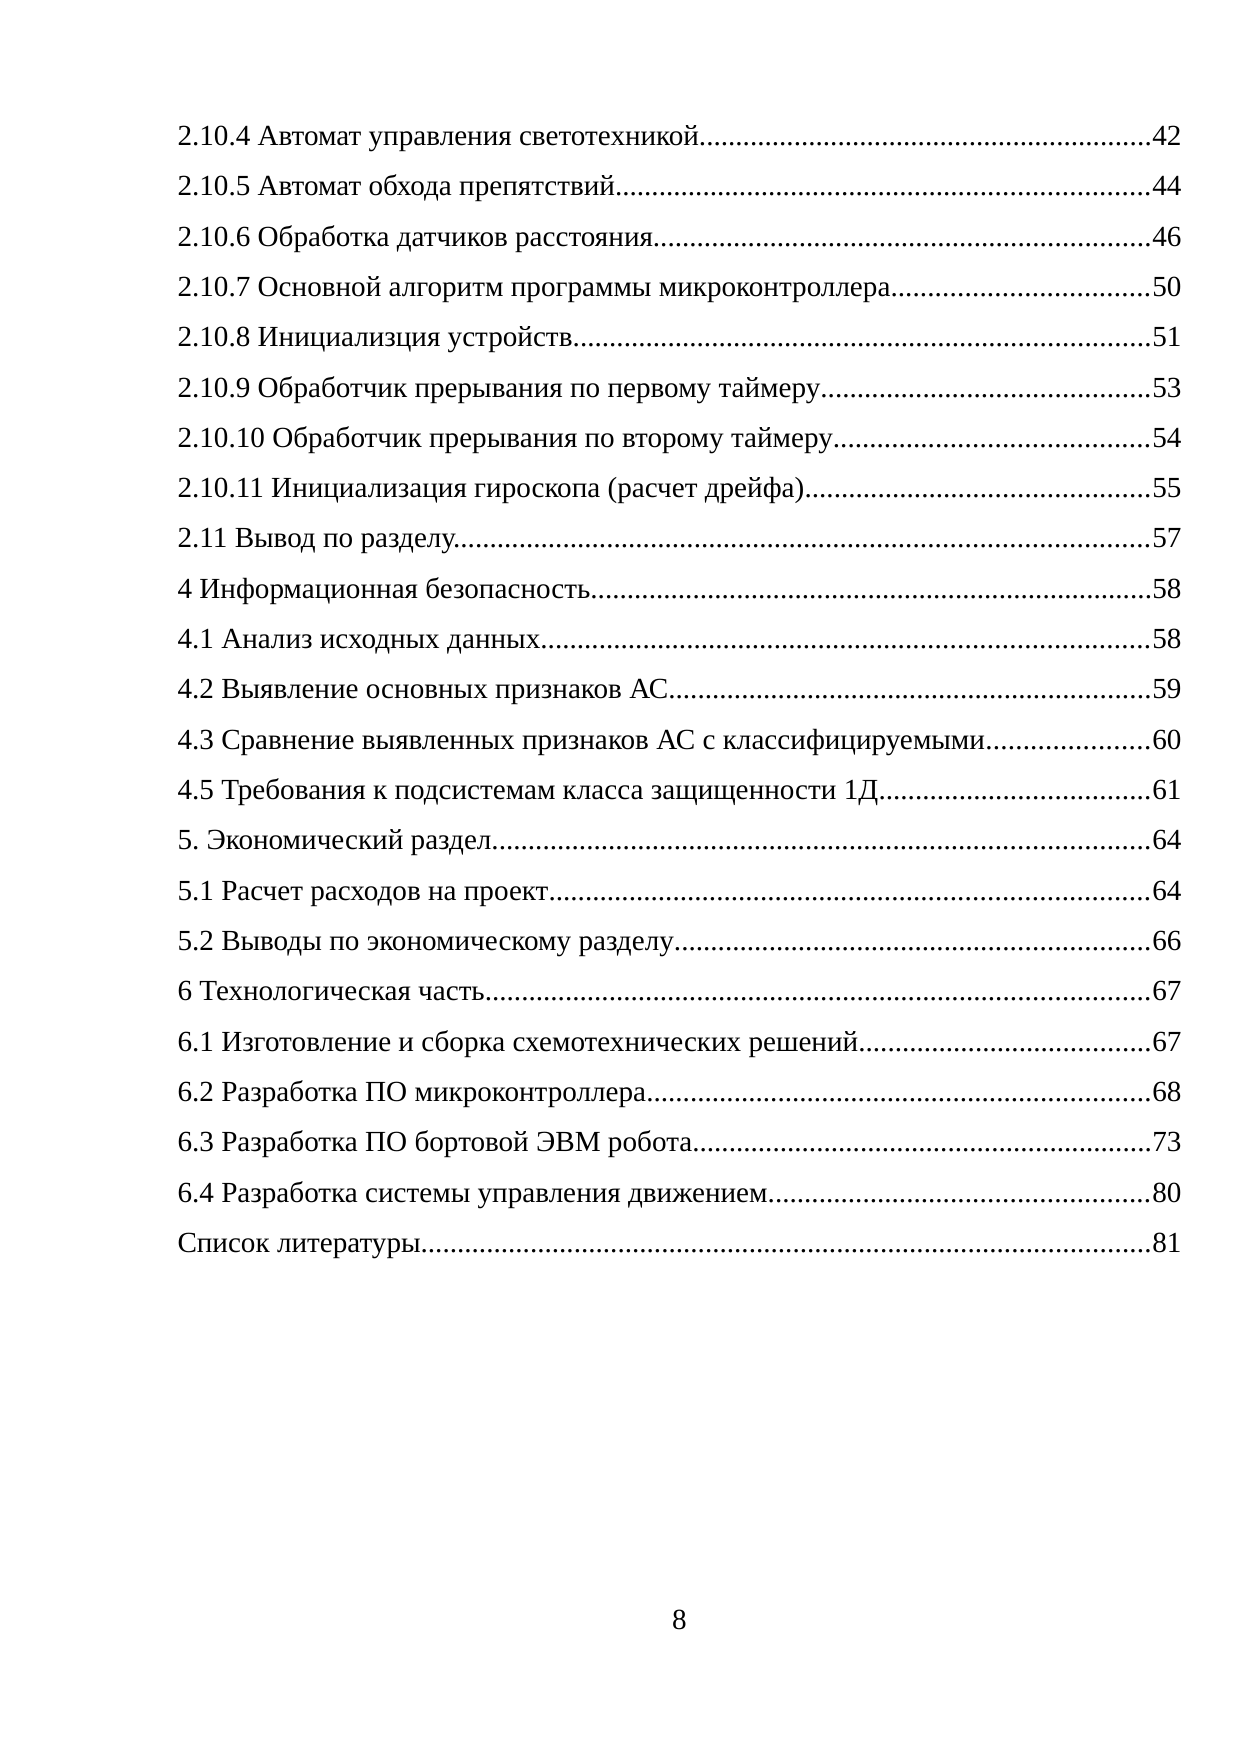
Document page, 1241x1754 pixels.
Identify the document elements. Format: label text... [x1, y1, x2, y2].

text 6.2 Разработка ПО микроконтроллера 68 [177, 1074, 1181, 1108]
text 4.3 Сравнение выявленных признаков АС с классифицируемыми 60 [177, 722, 1181, 755]
text 2.10.5 Автомат обхода препятствий 44 [177, 168, 1181, 202]
text 5.2 Выводы по экономическому разделу 66 [177, 923, 1181, 957]
text 2.10.9 Обработчик прерывания по первому таймеру 53 [177, 370, 1181, 403]
text 6.4 Разработка системы управления движением 80 [177, 1175, 1181, 1208]
text 4 Информационная безопасность 58 [177, 571, 1181, 604]
text 2.11 Вывод по разделу. 57 [177, 521, 1181, 554]
text 5. Экономический раздел 64 [177, 822, 1181, 856]
text 4.5 Требования к подсистемам класса защищенности 1Д 61 [177, 772, 1181, 806]
text 2.10.10 Обработчик прерывания по второму таймеру 54 [177, 420, 1181, 453]
text Список литературы 81 [177, 1225, 1181, 1258]
text 2.10.7 Основной алгоритм программы микроконтроллера 50 [177, 269, 1181, 303]
text 2.10.4 Автомат управления светотехникой 42 [177, 118, 1181, 152]
text 4.1 Анализ исходных данных 58 [177, 621, 1181, 655]
text 5.1 Расчет расходов на проект 64 [177, 873, 1181, 906]
text 2.10.8 Инициализция устройств 51 [177, 319, 1181, 353]
text 2.10.6 Обработка датчиков расстояния 46 [177, 219, 1181, 252]
text 6 Технологическая часть 67 [177, 973, 1181, 1007]
text 4.2 Выявление основных признаков АС 59 [177, 672, 1181, 705]
text 2.10.11 Инициализация гироскопа (расчет дрейфа) 55 [177, 470, 1181, 504]
text 6.1 Изготовление и сборка схемотехнических решений 67 [177, 1024, 1181, 1057]
text 6.3 Разработка ПО бортовой ЭВМ робота 73 [177, 1124, 1181, 1158]
